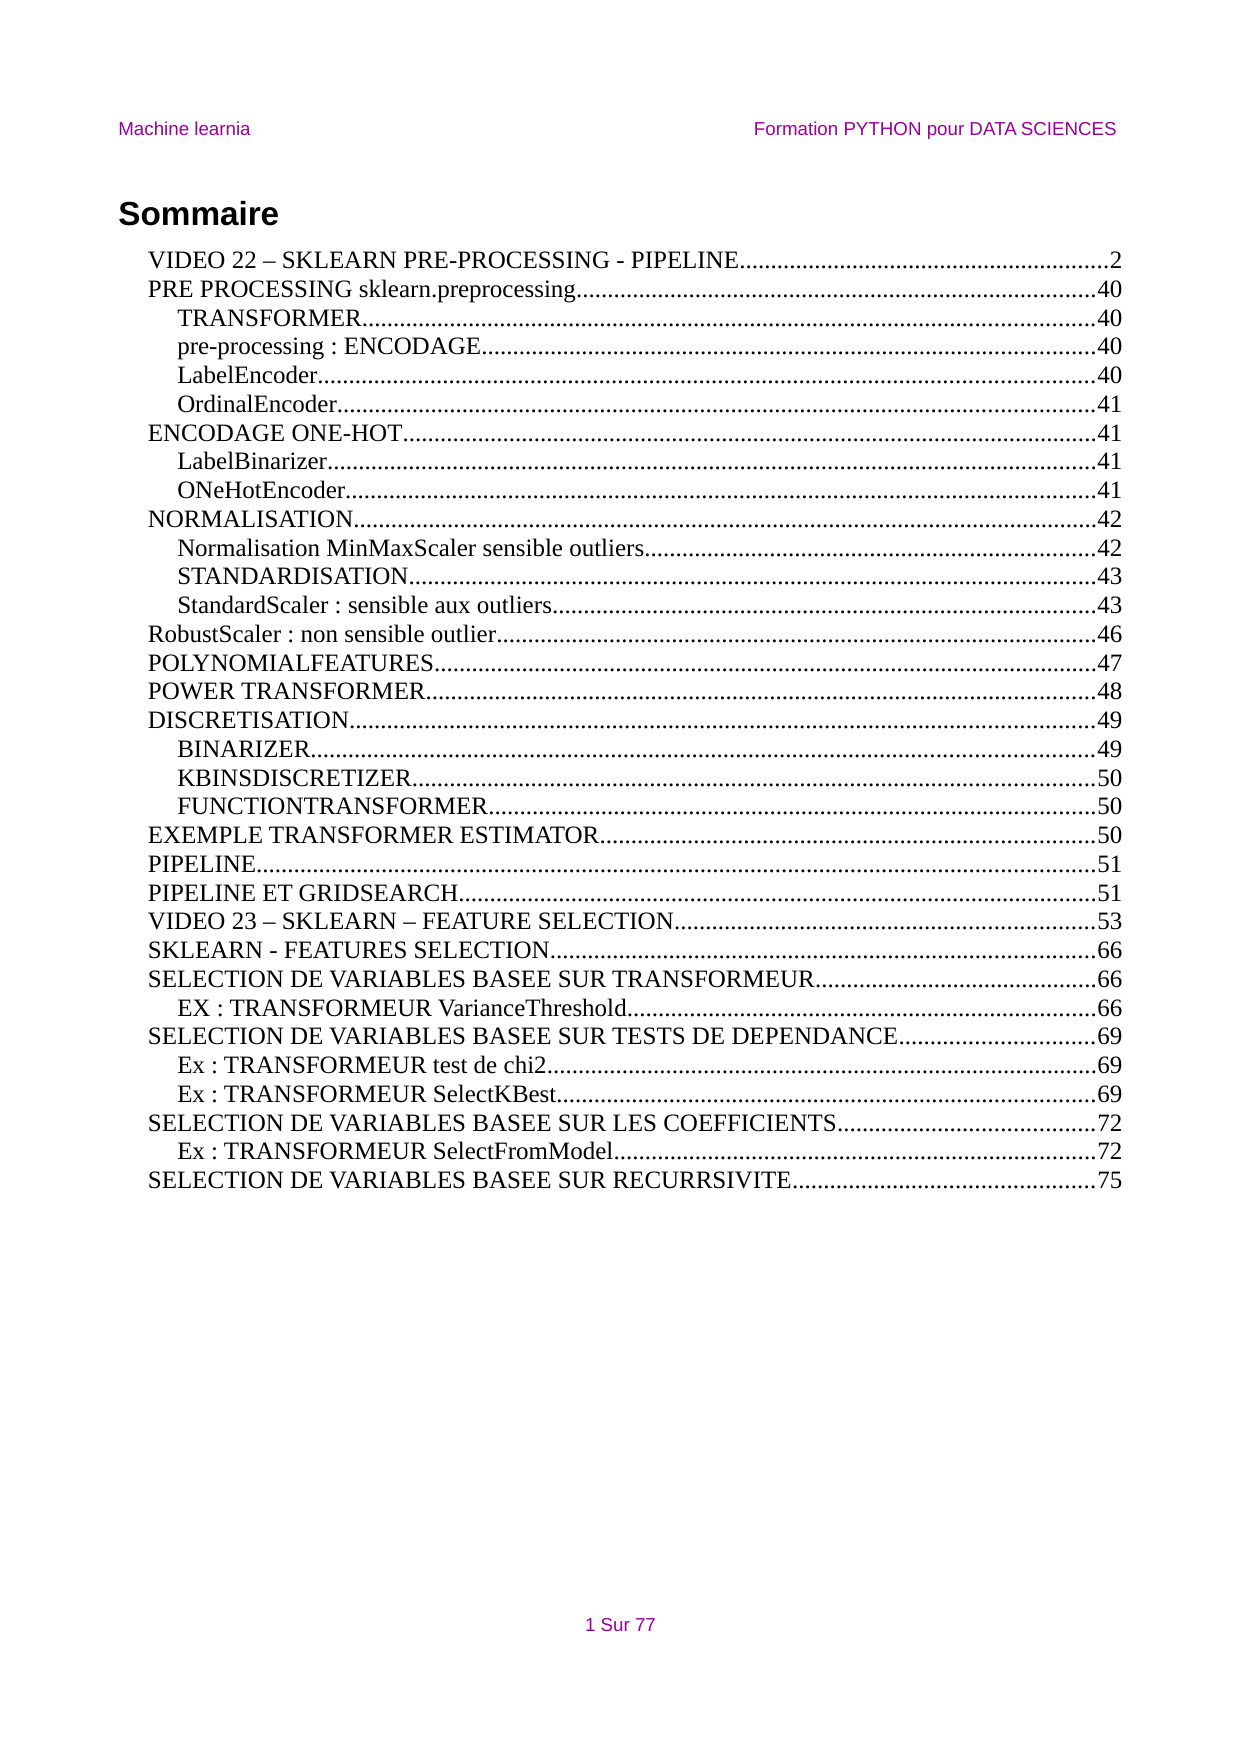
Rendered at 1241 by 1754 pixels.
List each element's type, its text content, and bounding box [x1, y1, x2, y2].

text BINARIZER 49 [177, 734, 1122, 763]
text PIPELINE ET GRIDSEARCH 51 [148, 878, 1122, 906]
text NORMALISATION 42 [148, 504, 1122, 533]
text POWER TRANSFORMER 48 [148, 676, 1122, 705]
text POLYNOMIALFEATURES 47 [148, 648, 1122, 676]
text SELECTION DE VARIABLES BASEE SUR RECURRSIVITE 75 [148, 1165, 1122, 1194]
subtitle Sommaire [118, 194, 1122, 233]
text LabelBinarizer 41 [177, 446, 1122, 475]
text OrdinalEncoder 41 [177, 389, 1122, 418]
text VIDEO 22 – SKLEARN PRE-PROCESSING - PIPELINE 2 [148, 245, 1122, 274]
text SKLEARN - FEATURES SELECTION 66 [148, 935, 1122, 964]
text EX : TRANSFORMEUR VarianceThreshold 66 [177, 993, 1122, 1021]
text ENCODAGE ONE-HOT 41 [148, 418, 1122, 446]
text STANDARDISATION 43 [177, 561, 1122, 590]
text PIPELINE 51 [148, 849, 1122, 878]
text VIDEO 23 – SKLEARN – FEATURE SELECTION 53 [148, 906, 1122, 935]
text SELECTION DE VARIABLES BASEE SUR LES COEFFICIENTS 72 [148, 1108, 1122, 1136]
text pre-processing : ENCODAGE 40 [177, 331, 1122, 360]
text SELECTION DE VARIABLES BASEE SUR TRANSFORMEUR 66 [148, 964, 1122, 993]
text Ex : TRANSFORMEUR SelectFromModel 72 [177, 1136, 1122, 1165]
text EXEMPLE TRANSFORMER ESTIMATOR 50 [148, 820, 1122, 849]
text Ex : TRANSFORMEUR test de chi2 69 [177, 1050, 1122, 1079]
text DISCRETISATION 49 [148, 705, 1122, 734]
text Ex : TRANSFORMEUR SelectKBest 69 [177, 1079, 1122, 1108]
text ONeHotEncoder 41 [177, 475, 1122, 504]
text RobustScaler : non sensible outlier 46 [148, 619, 1122, 648]
text StandardScaler : sensible aux outliers 43 [177, 590, 1122, 619]
text LabelEncoder 40 [177, 360, 1122, 389]
text SELECTION DE VARIABLES BASEE SUR TESTS DE DEPENDANCE 69 [148, 1021, 1122, 1050]
text FUNCTIONTRANSFORMER 50 [177, 791, 1122, 820]
text Normalisation MinMaxScaler sensible outliers 42 [177, 533, 1122, 561]
text PRE PROCESSING sklearn.preprocessing 40 [148, 274, 1122, 303]
text TRANSFORMER 40 [177, 303, 1122, 331]
text KBINSDISCRETIZER 50 [177, 763, 1122, 791]
